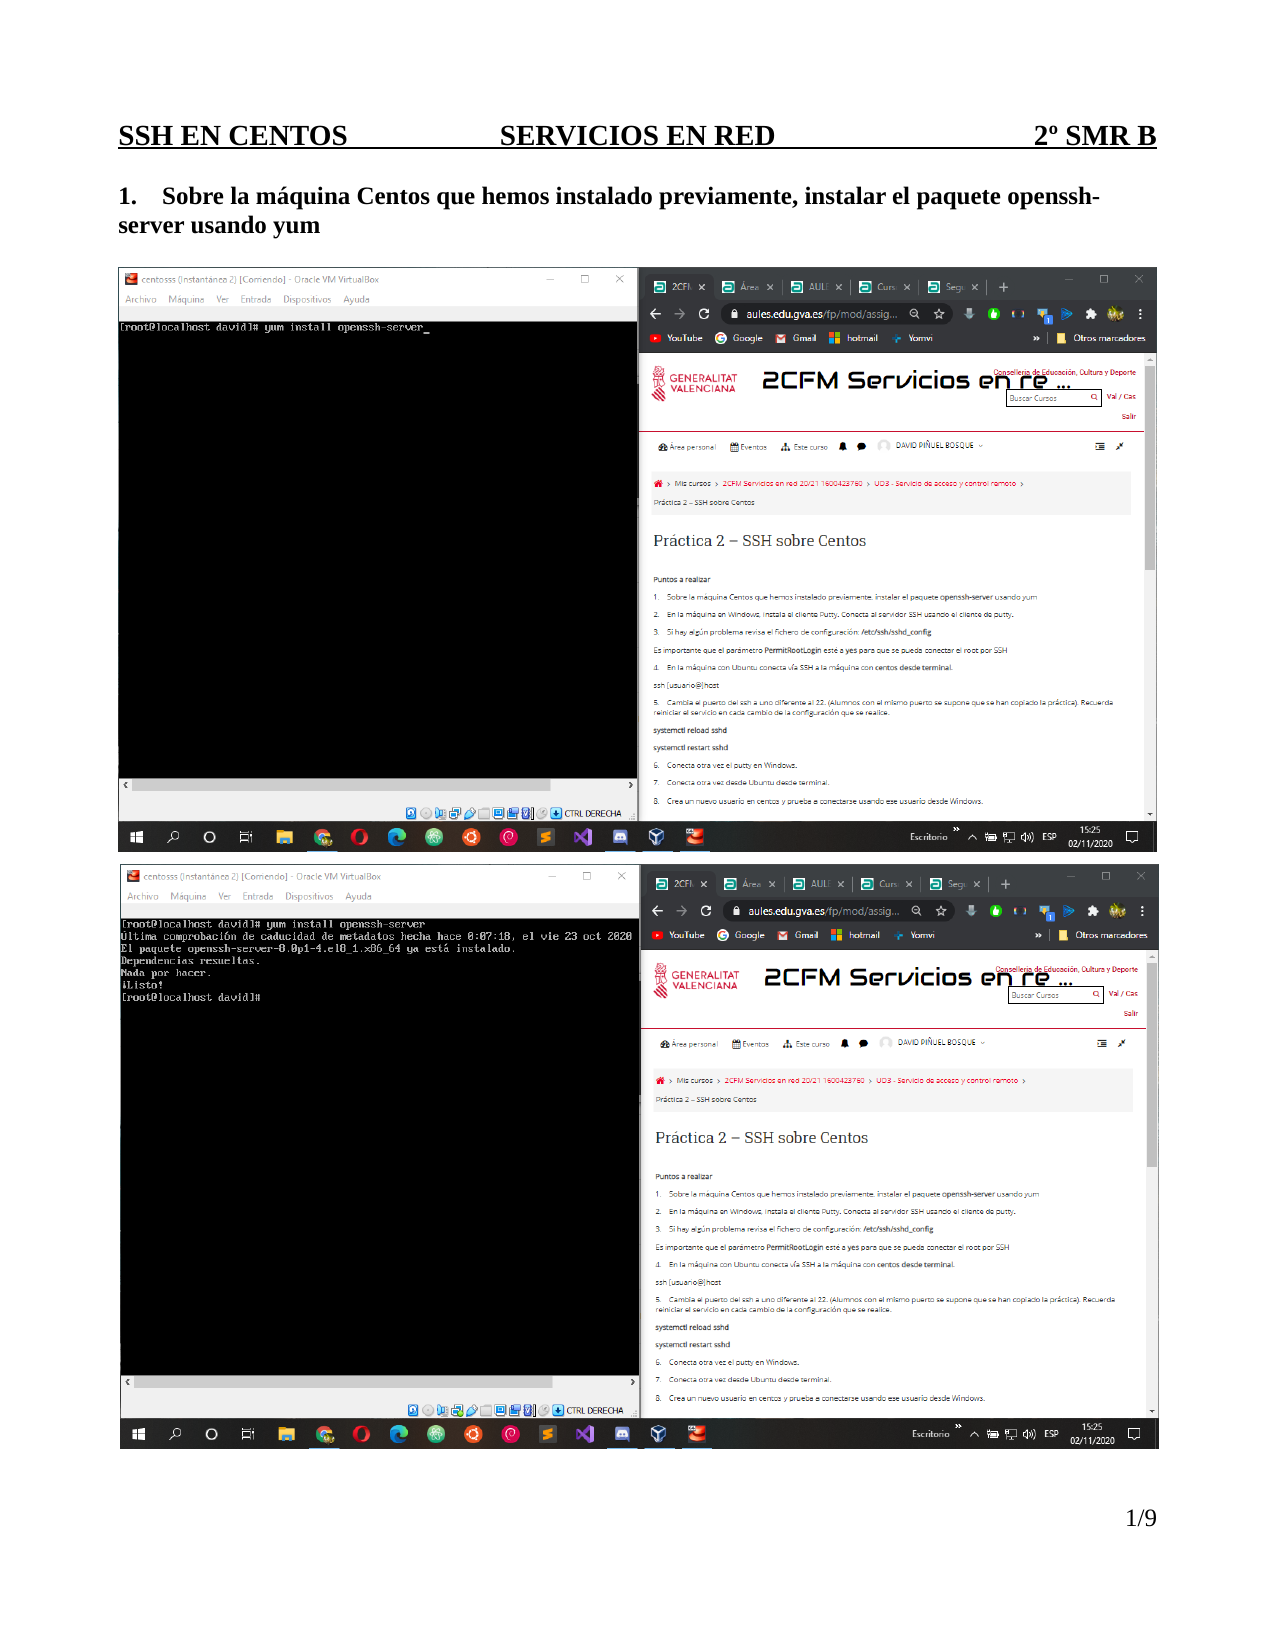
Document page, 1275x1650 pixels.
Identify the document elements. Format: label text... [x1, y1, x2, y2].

text 1. Sobre la máquina Centos que hemos instalado previamente, instalar el paquete openssh-server usando yum [118, 181, 1157, 239]
picture [118, 267, 1157, 852]
picture [120, 864, 1159, 1449]
